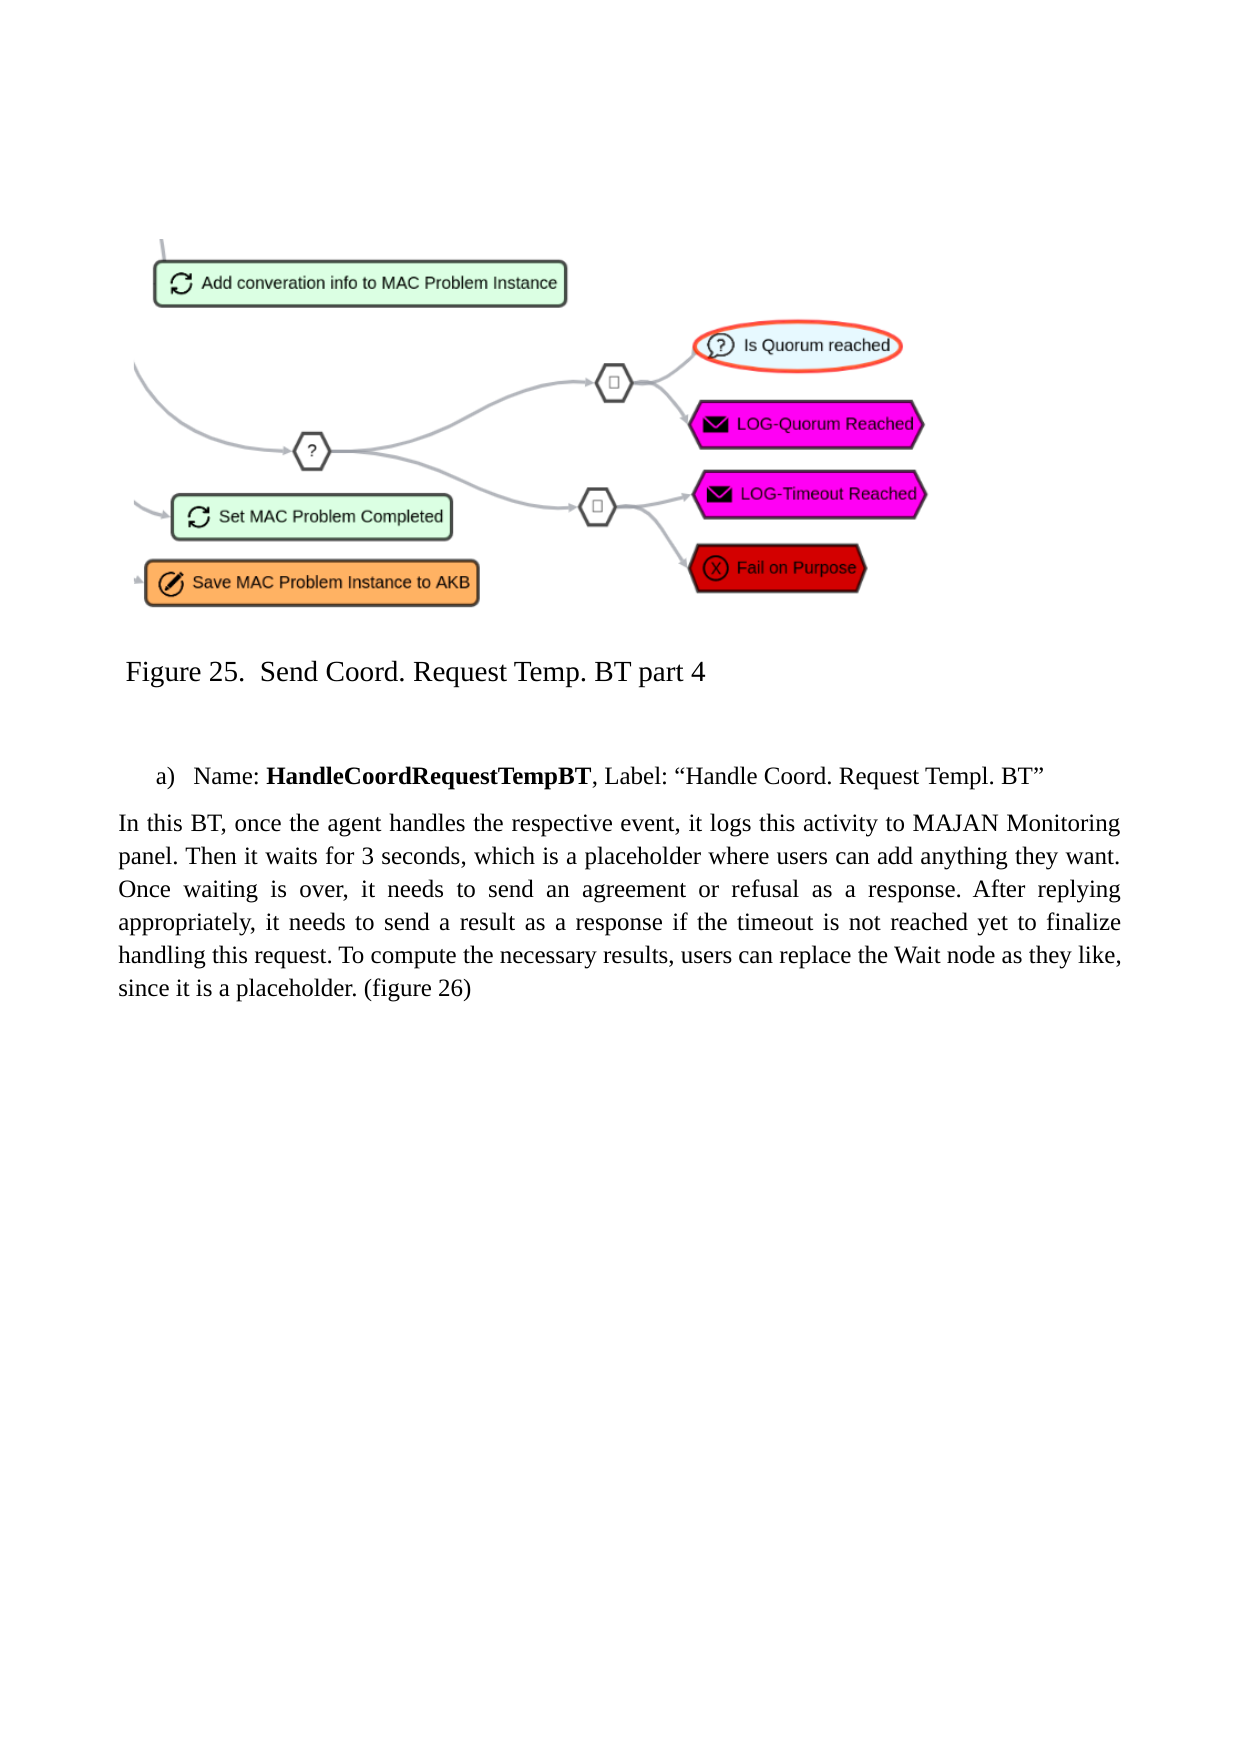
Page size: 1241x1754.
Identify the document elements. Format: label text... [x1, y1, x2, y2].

picture [133, 239, 954, 615]
text In this BT, once the agent handles the respective event, it logs this activity to MAJAN Monitoring panel. Then it waits for 3 seconds, which is a placeholder where users can add anything they want. Once waiting is over, it needs to send an agreement or refusal as a response. After replying appropriately, it needs to send a result as a response if the timeout is not reached yet to finalize handling this request. To compute the necessary results, users can replace the Wait node as they like, since it is a placeholder. (figure 26) [118, 808, 1122, 1002]
text Figure 25. Send Coord. Request Temp. BT part 4 [118, 654, 1122, 688]
list Name: HandleCoordRequestTempBT, Label: “Handle Coord. Request Templ. BT” [156, 761, 1122, 789]
